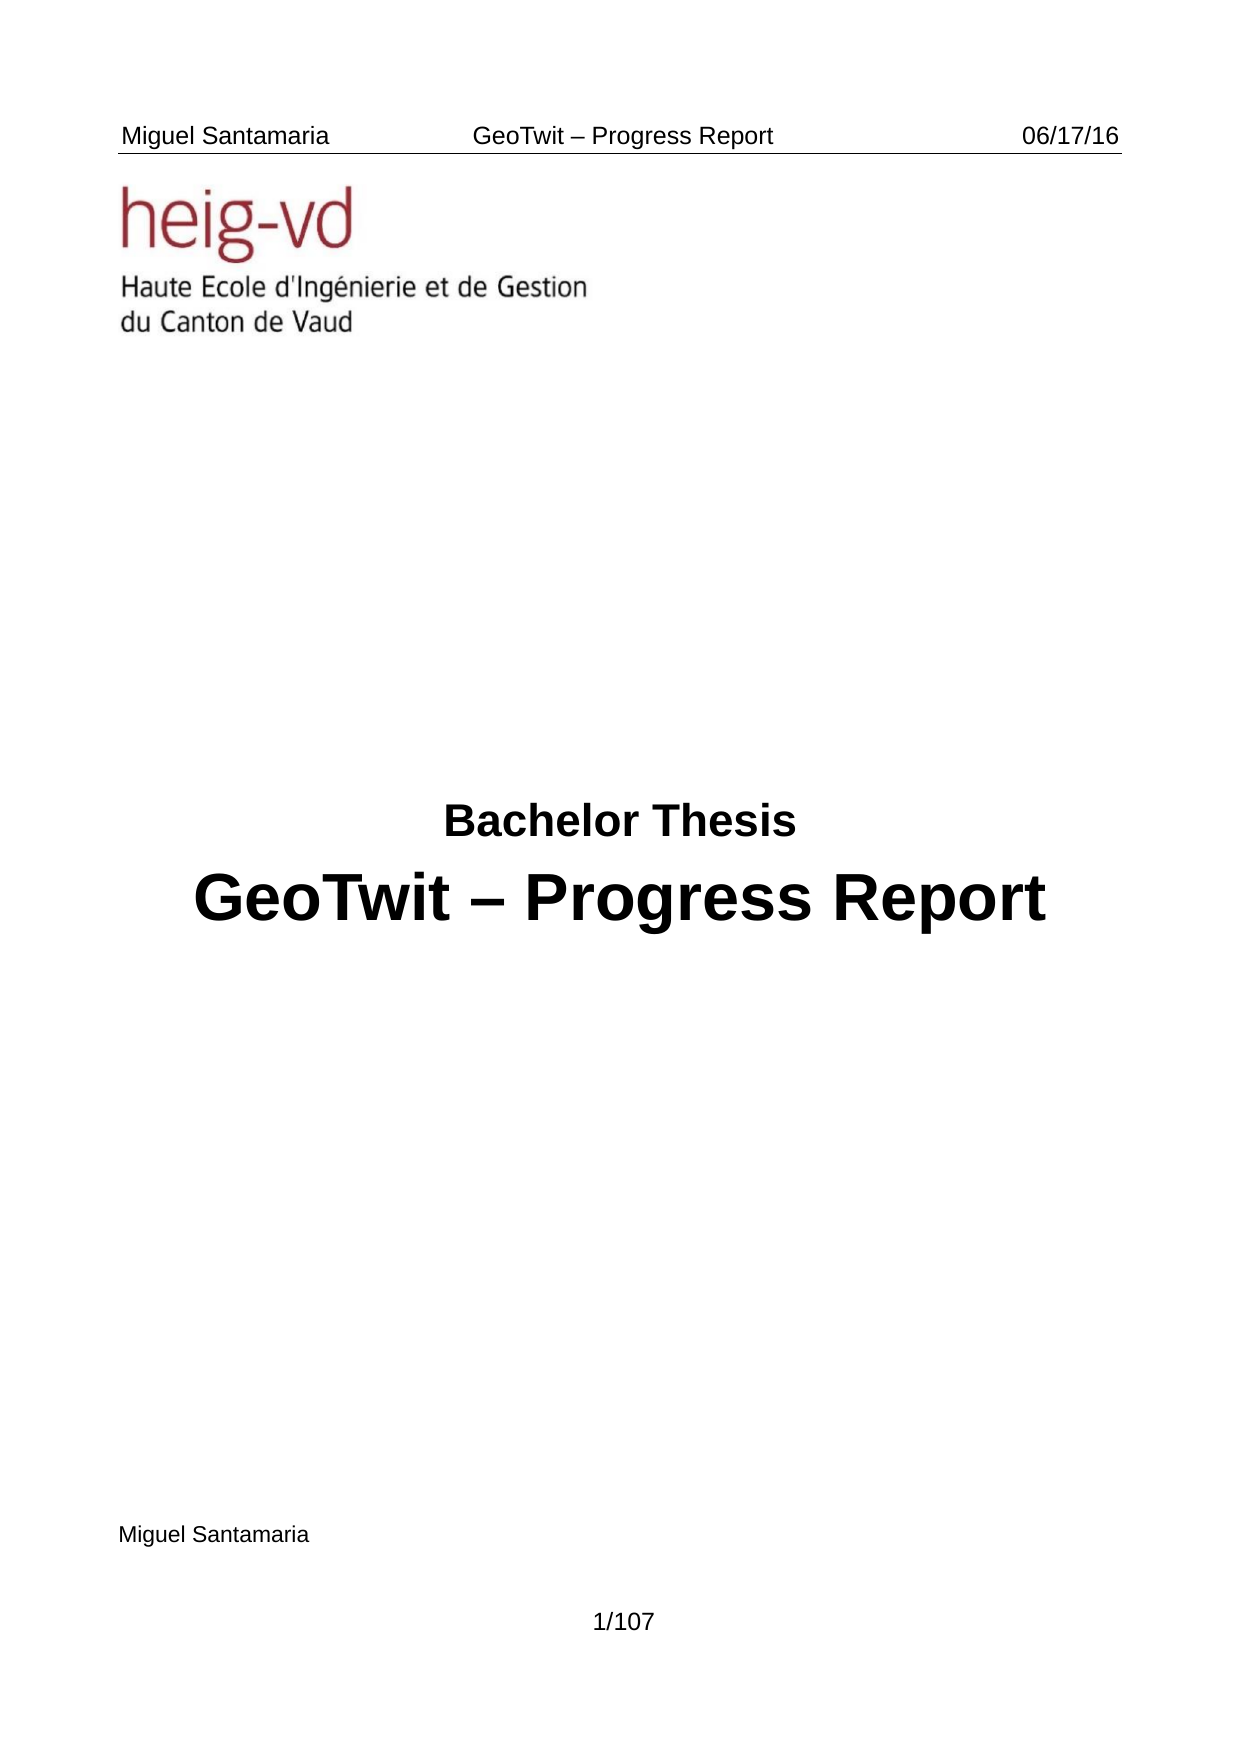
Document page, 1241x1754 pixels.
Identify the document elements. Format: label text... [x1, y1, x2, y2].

text GeoTwit – Progress Report [118, 858, 1122, 935]
picture [118, 182, 593, 337]
title Bachelor Thesis [118, 793, 1122, 846]
text Miguel Santamaria [118, 1521, 1122, 1548]
